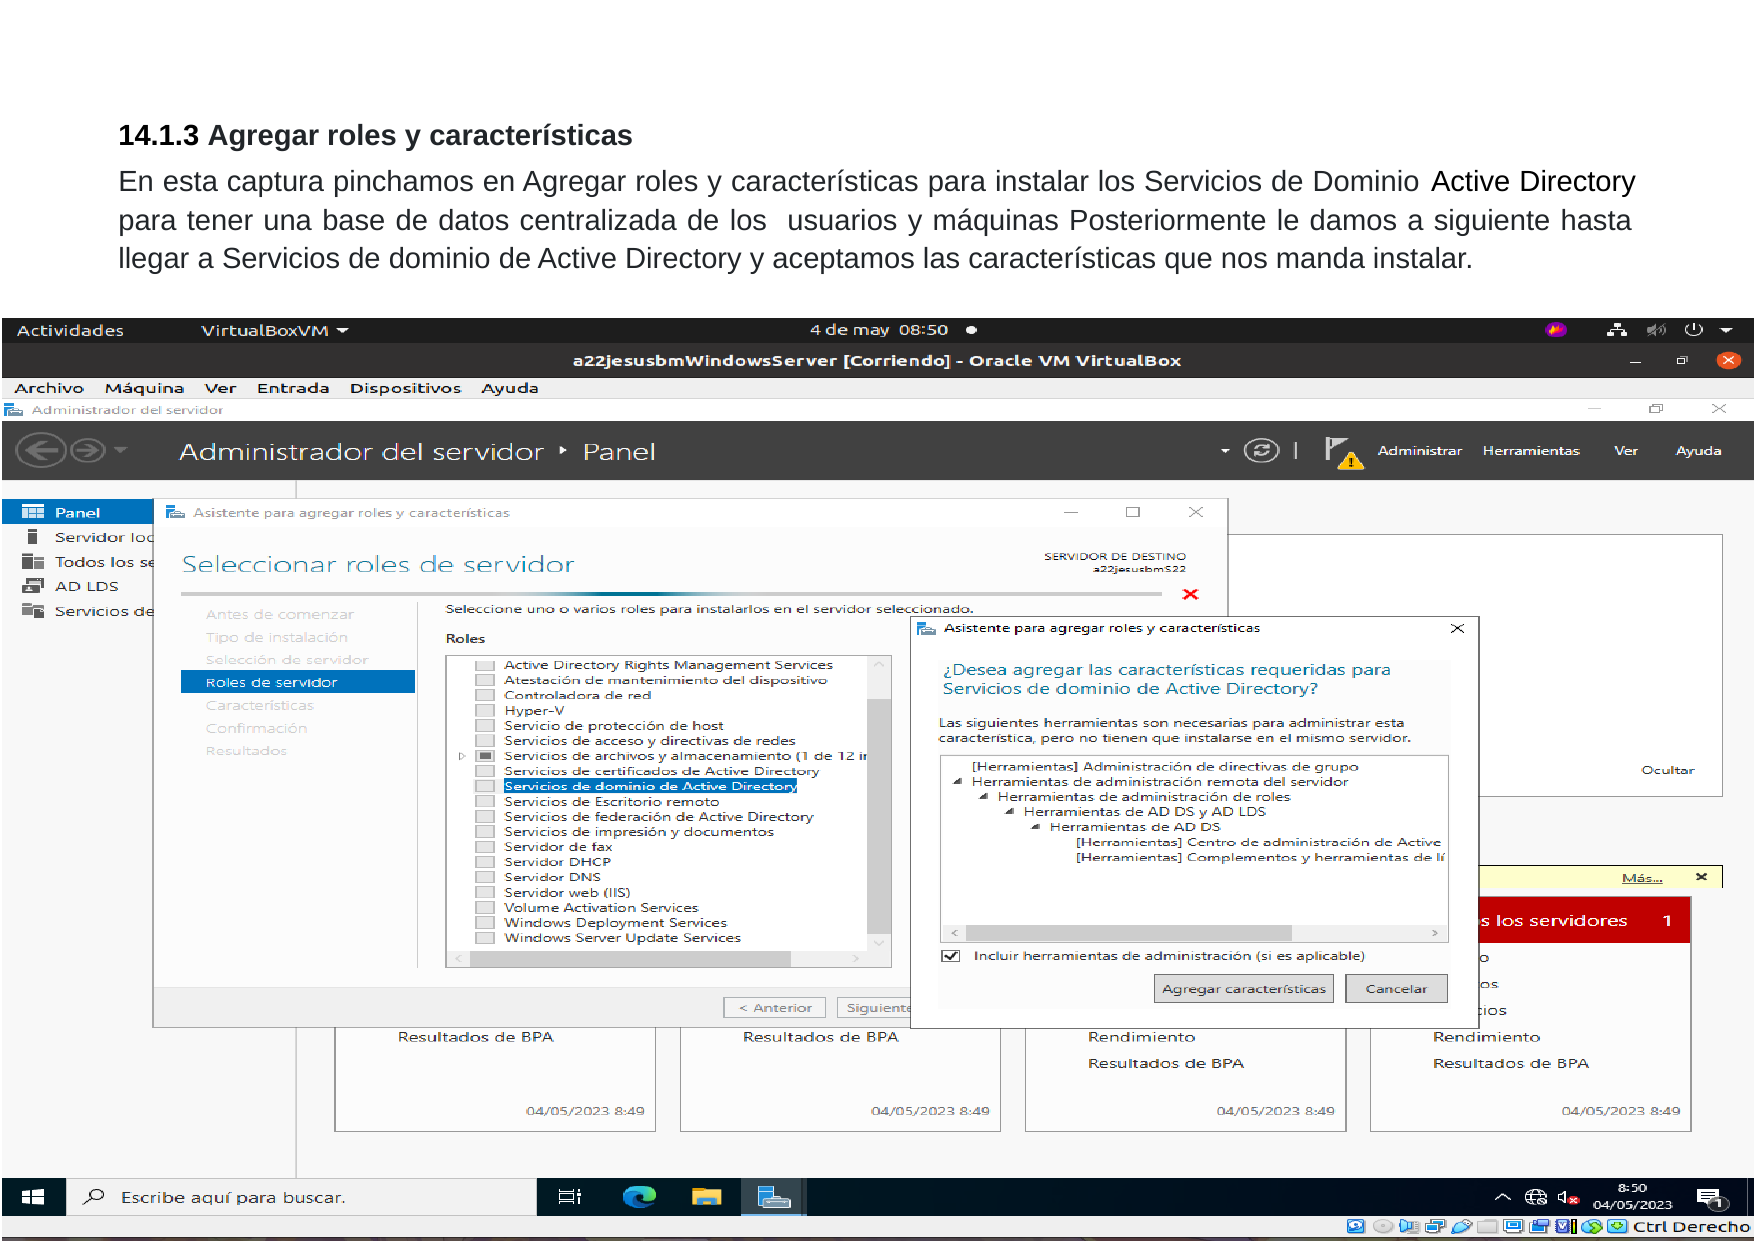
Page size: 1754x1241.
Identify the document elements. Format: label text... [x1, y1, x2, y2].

subtitle 14.1.3 Agregar roles y características [118, 118, 1636, 152]
text En esta captura pinchamos en Agregar roles y características para instalar los Servicios de Dominio Active Directory para tener una base de datos centralizada de los usuarios y máquinas Posteriormente le damos a siguiente hasta llegar a Servicios de dominio de Active Directory y aceptamos las características que nos manda instalar. [118, 164, 1636, 275]
picture [2, 318, 1754, 1241]
